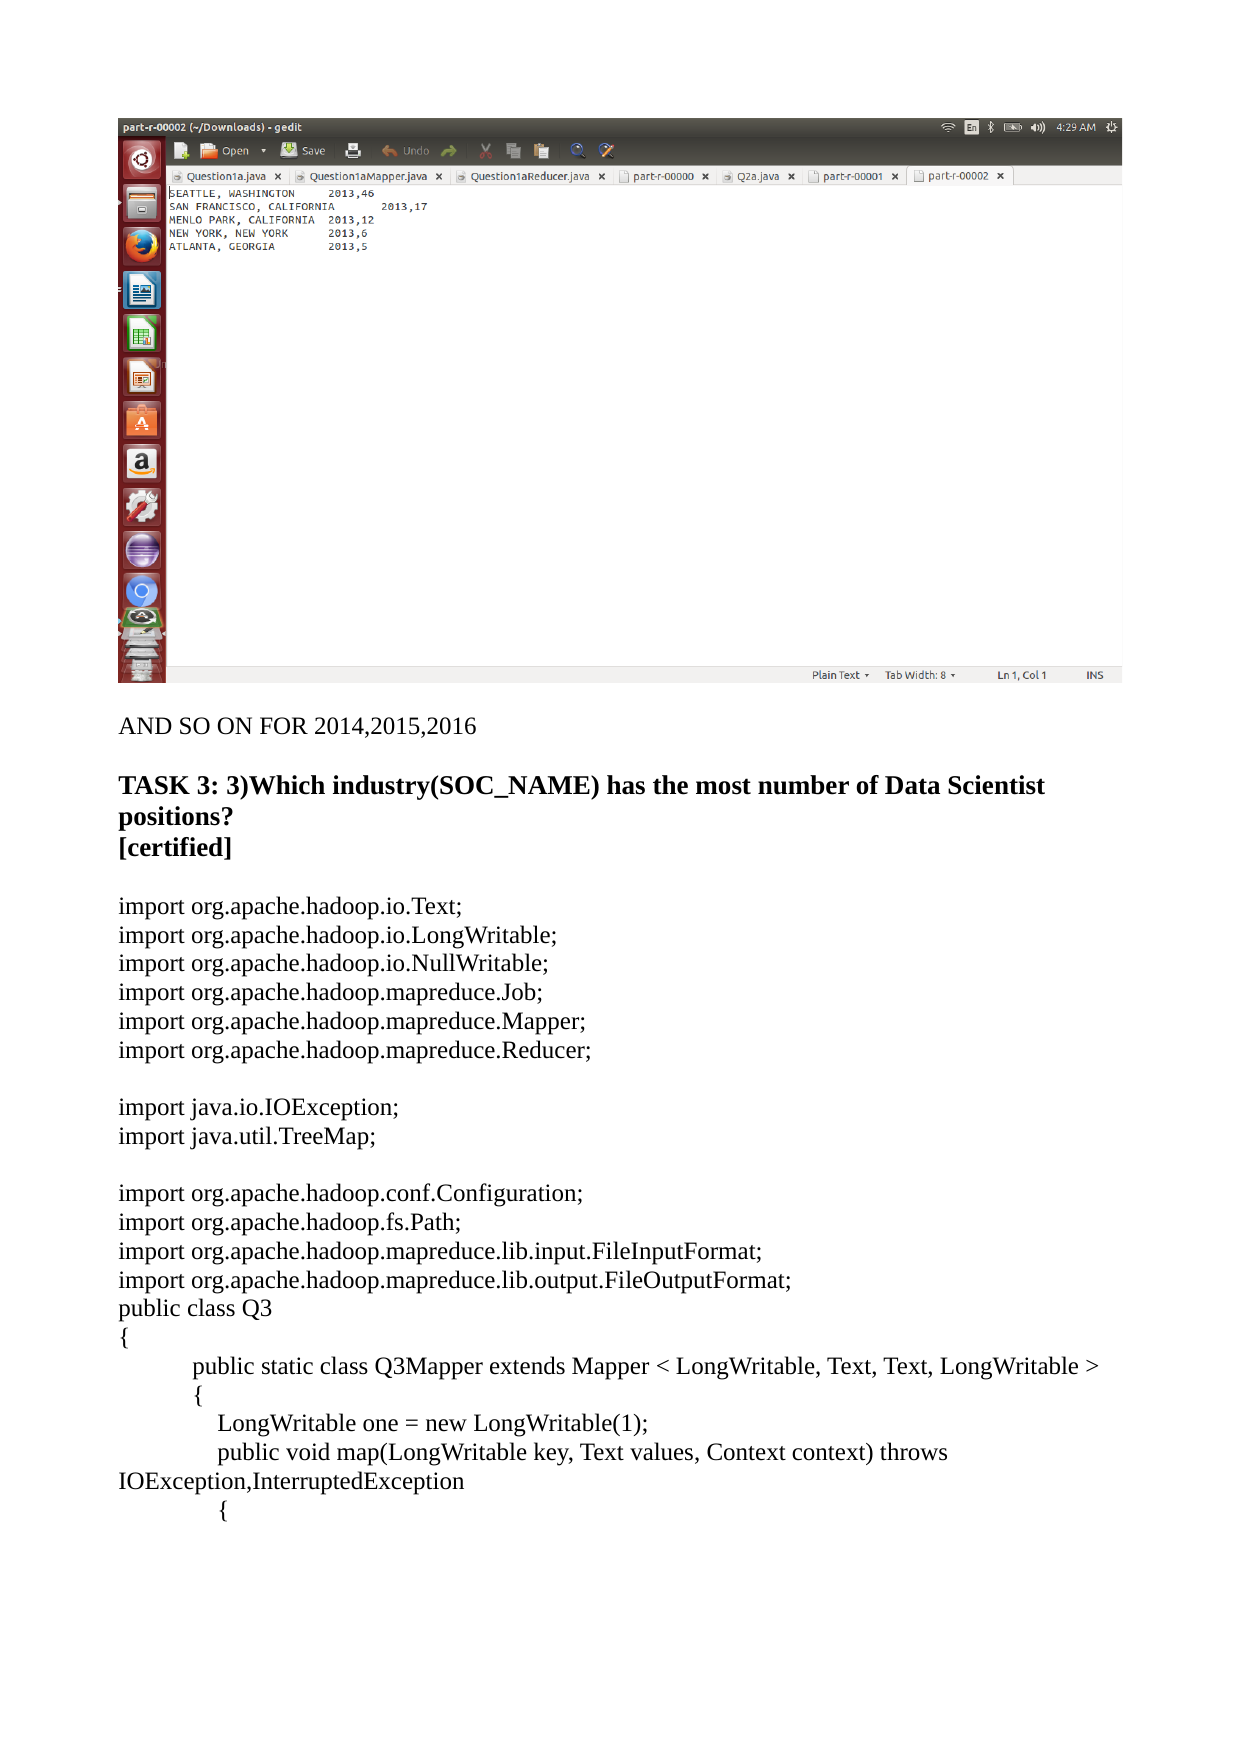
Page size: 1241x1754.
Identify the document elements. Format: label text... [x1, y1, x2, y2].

text import org.apache.hadoop.io.Text; [118, 891, 1122, 920]
text LongWritable one = new LongWritable(1); [118, 1408, 1122, 1437]
text import org.apache.hadoop.mapreduce.Mapper; [118, 1006, 1122, 1035]
text import org.apache.hadoop.io.LongWritable; [118, 920, 1122, 948]
text import org.apache.hadoop.mapreduce.Reducer; [118, 1035, 1122, 1063]
text public void map(LongWritable key, Text values, Context context) throws IOException,InterruptedException [118, 1437, 1122, 1495]
text import org.apache.hadoop.fs.Path; [118, 1207, 1122, 1236]
picture [118, 118, 1123, 683]
text [certified] [118, 831, 1122, 862]
text { [118, 1495, 1122, 1523]
text import org.apache.hadoop.mapreduce.lib.input.FileInputFormat; [118, 1236, 1122, 1265]
text import org.apache.hadoop.io.NullWritable; [118, 948, 1122, 977]
text import org.apache.hadoop.mapreduce.lib.output.FileOutputFormat; [118, 1265, 1122, 1293]
text { [118, 1380, 1122, 1408]
text TASK 3: 3)Which industry(SOC_NAME) has the most number of Data Scientist positions? [118, 769, 1122, 831]
text public static class Q3Mapper extends Mapper < LongWritable, Text, Text, LongWritable > [118, 1351, 1122, 1380]
text public class Q3 [118, 1293, 1122, 1322]
text import java.io.IOException; [118, 1092, 1122, 1121]
text AND SO ON FOR 2014,2015,2016 [118, 711, 1122, 740]
text import java.util.TreeMap; [118, 1121, 1122, 1150]
text import org.apache.hadoop.mapreduce.Job; [118, 977, 1122, 1006]
text import org.apache.hadoop.conf.Configuration; [118, 1178, 1122, 1207]
text { [118, 1322, 1122, 1351]
